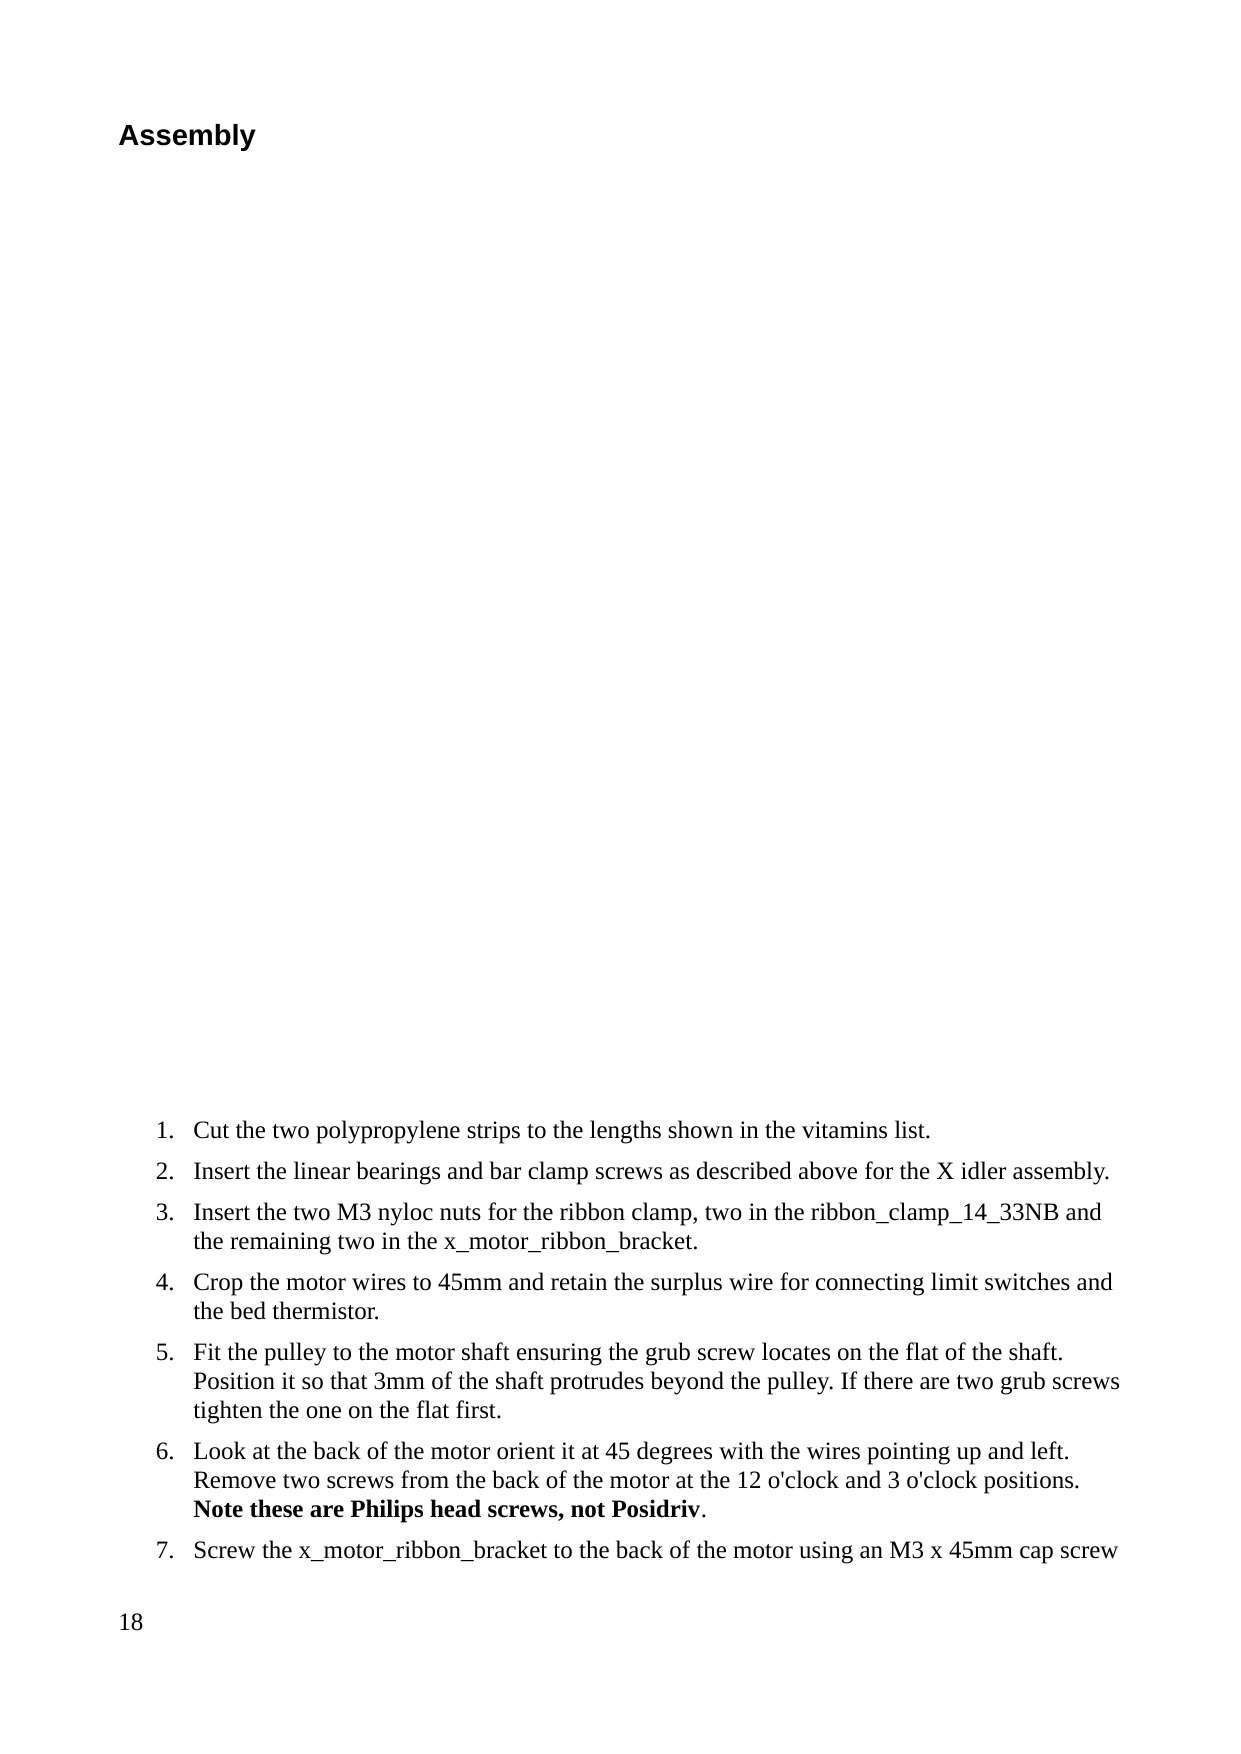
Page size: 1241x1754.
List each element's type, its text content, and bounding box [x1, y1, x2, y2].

list Cut the two polypropylene strips to the lengths shown in the vitamins list. [156, 1115, 1122, 1144]
list Insert the two M3 nyloc nuts for the ribbon clamp, two in the ribbon_clamp_14_33NB and the remaining two in the x_motor_ribbon_bracket. [156, 1197, 1122, 1255]
list Crop the motor wires to 45mm and retain the surplus wire for connecting limit switches and the bed thermistor. [156, 1267, 1122, 1325]
list Fit the pulley to the motor shaft ensuring the grub screw locates on the flat of the shaft. Position it so that 3mm of the shaft protrudes beyond the pulley. If there are two grub screws tighten the one on the flat first. [156, 1337, 1122, 1424]
list Insert the linear bearings and bar clamp screws as described above for the X idler assembly. [156, 1156, 1122, 1185]
subtitle Assembly [118, 118, 1122, 152]
list Look at the back of the motor orient it at 45 degrees with the wires pointing up and left. Remove two screws from the back of the motor at the 12 o'clock and 3 o'clock positions. Note these are Philips head screws, not Posidriv. [156, 1436, 1122, 1522]
list Screw the x_motor_ribbon_bracket to the back of the motor using an M3 x 45mm cap screw [156, 1535, 1122, 1564]
